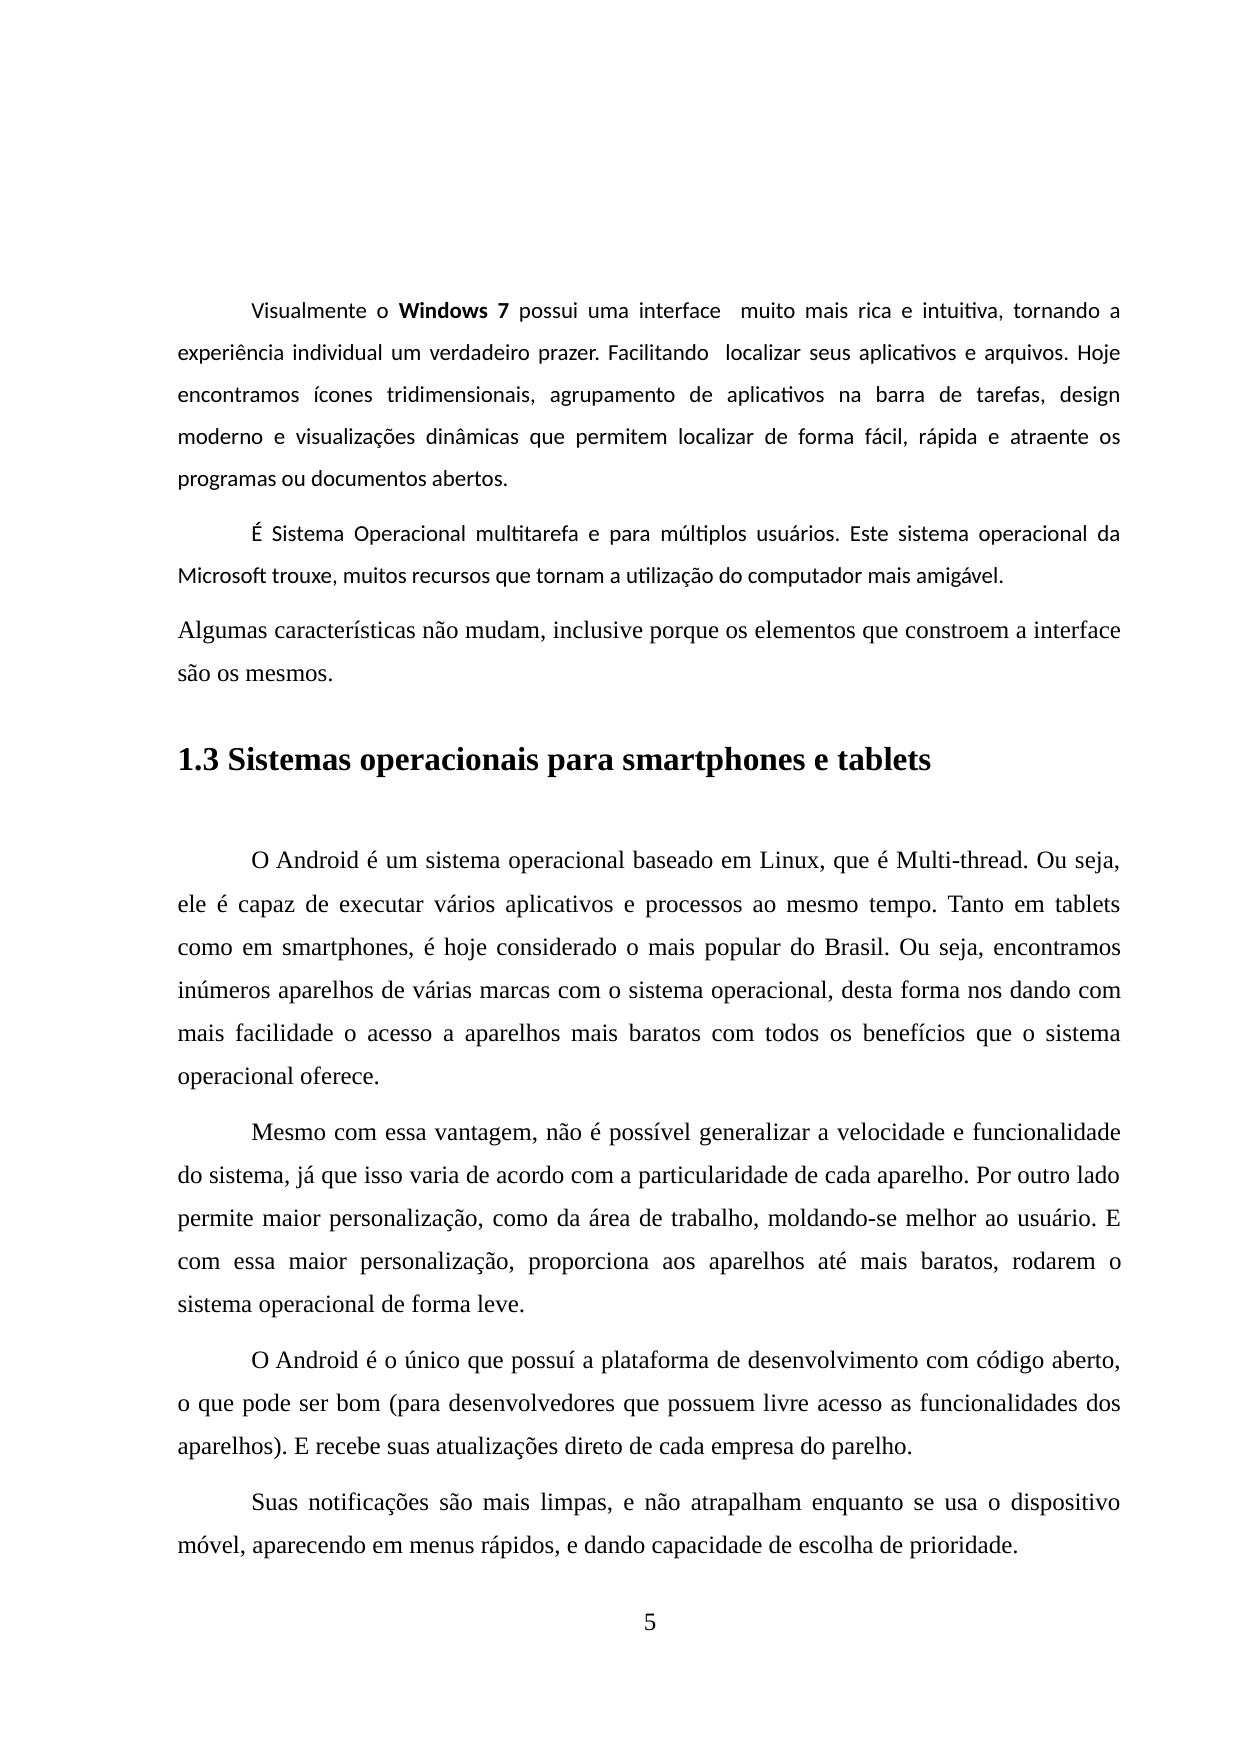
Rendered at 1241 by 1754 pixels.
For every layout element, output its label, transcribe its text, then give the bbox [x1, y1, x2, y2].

text Visualmente o Windows 7 possui uma interface muito mais rica e intuitiva, tornando a experiência individual um verdadeiro prazer. Facilitando localizar seus aplicativos e arquivos. Hoje encontramos ícones tridimensionais, agrupamento de aplicativos na barra de tarefas, design moderno e visualizações dinâmicas que permitem localizar de forma fácil, rápida e atraente os programas ou documentos abertos. [177, 296, 1122, 492]
text Algumas características não mudam, inclusive porque os elementos que constroem a interface são os mesmos. [177, 615, 1122, 687]
text É Sistema Operacional multitarefa e para múltiplos usuários. Este sistema operacional da Microsoft trouxe, muitos recursos que tornam a utilização do computador mais amigável. [177, 519, 1122, 589]
text O Android é o único que possuí a plataforma de desenvolvimento com código aberto, o que pode ser bom (para desenvolvedores que possuem livre acesso as funcionalidades dos aparelhos). E recebe suas atualizações direto de cada empresa do parelho. [177, 1345, 1122, 1460]
text O Android é um sistema operacional baseado em Linux, que é Multi-thread. Ou seja, ele é capaz de executar vários aplicativos e processos ao mesmo tempo. Tanto em tablets como em smartphones, é hoje considerado o mais popular do Brasil. Ou seja, encontramos inúmeros aparelhos de várias marcas com o sistema operacional, desta forma nos dando com mais facilidade o acesso a aparelhos mais baratos com todos os benefícios que o sistema operacional oferece. [177, 846, 1122, 1090]
subtitle 1.3 Sistemas operacionais para smartphones e tablets [177, 739, 1122, 777]
text Suas notificações são mais limpas, e não atrapalham enquanto se usa o dispositivo móvel, aparecendo em menus rápidos, e dando capacidade de escolha de prioridade. [177, 1487, 1122, 1559]
text Mesmo com essa vantagem, não é possível generalizar a velocidade e funcionalidade do sistema, já que isso varia de acordo com a particularidade de cada aparelho. Por outro lado permite maior personalização, como da área de trabalho, moldando-se melhor ao usuário. E com essa maior personalização, proporciona aos aparelhos até mais baratos, rodarem o sistema operacional de forma leve. [177, 1117, 1122, 1318]
